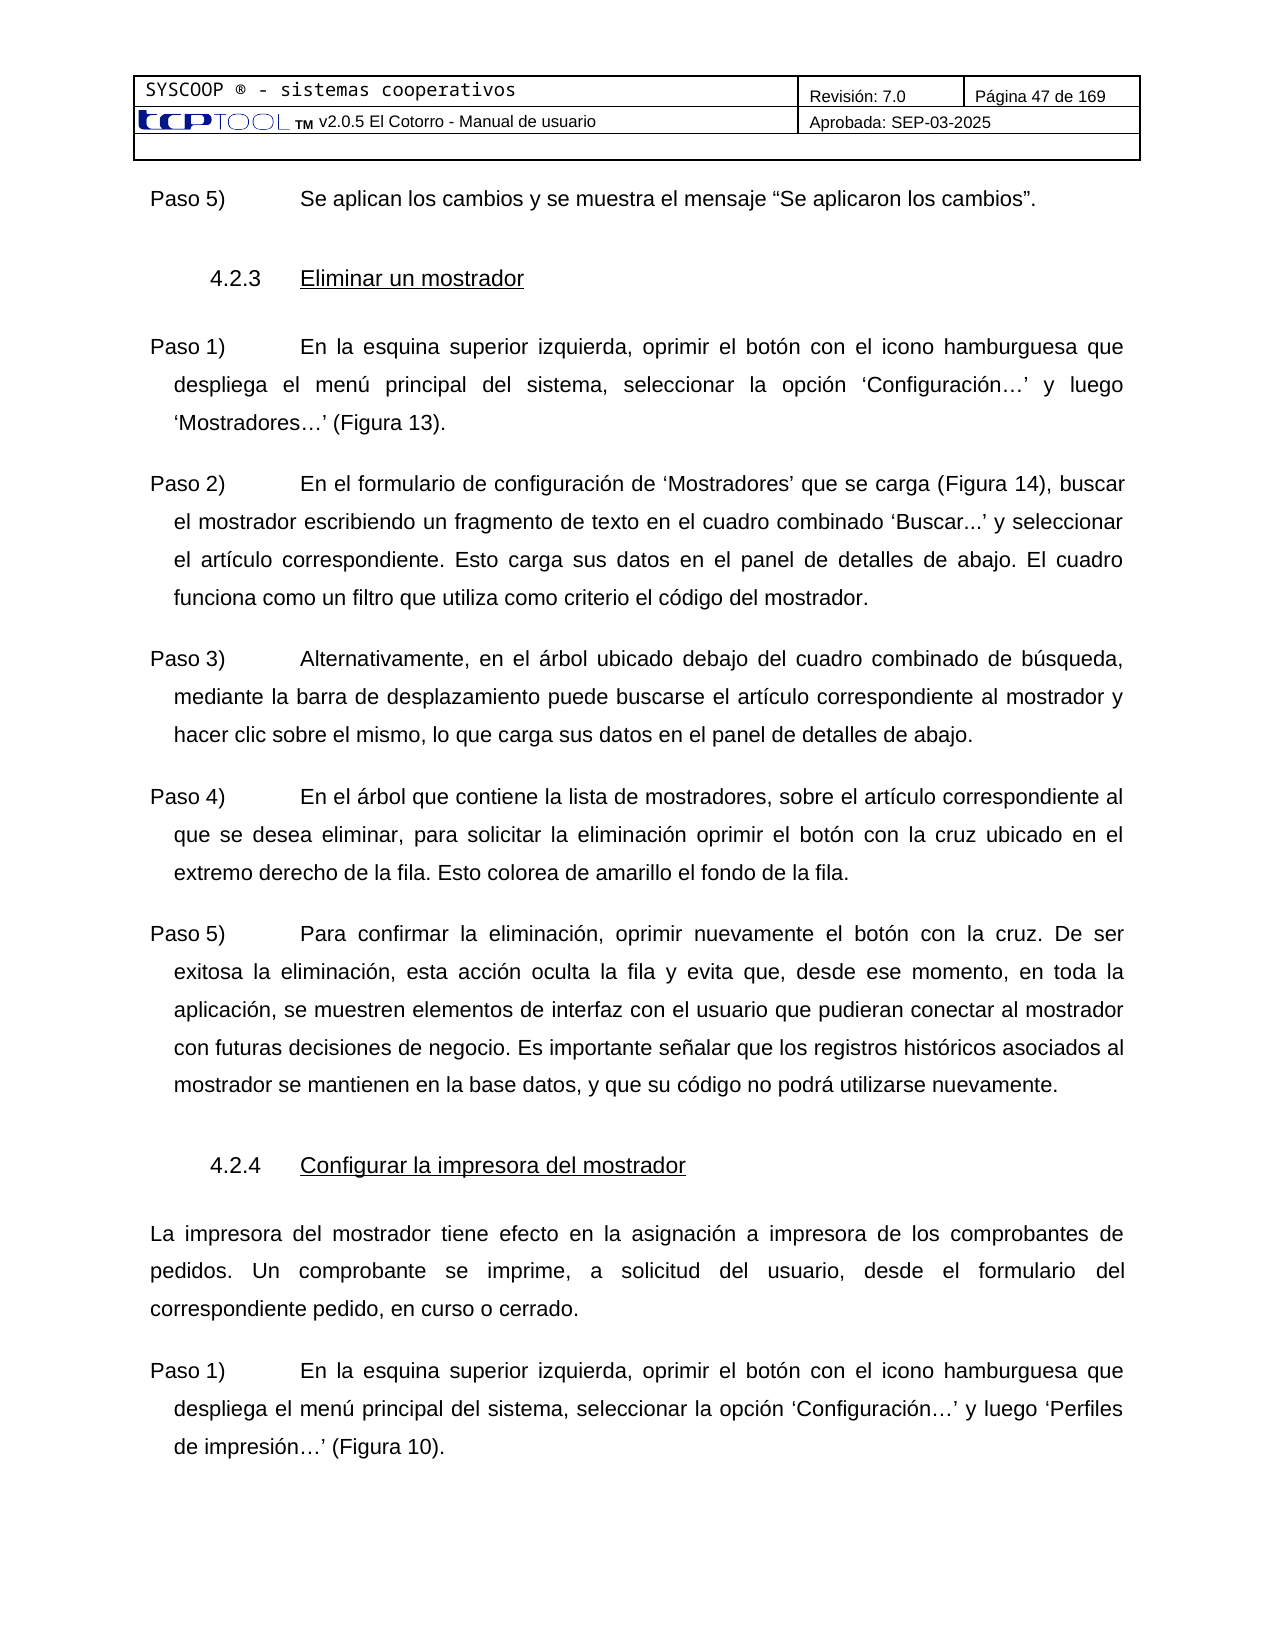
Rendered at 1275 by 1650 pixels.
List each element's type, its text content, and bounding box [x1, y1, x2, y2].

list En el árbol que contiene la lista de mostradores, sobre el artículo correspondiente al que se desea eliminar, para solicitar la eliminación oprimir el botón con la cruz ubicado en el extremo derecho de la fila. Esto colorea de amarillo el fondo de la fila. [150, 784, 1125, 884]
picture [138, 110, 290, 130]
list En el formulario de configuración de ‘Mostradores’ que se carga (Figura 14), buscar el mostrador escribiendo un fragmento de texto en el cuadro combinado ‘Buscar...’ y seleccionar el artículo correspondiente. Esto carga sus datos en el panel de detalles de abajo. El cuadro funciona como un filtro que utiliza como criterio el código del mostrador. [150, 471, 1125, 610]
list Alternativamente, en el árbol ubicado debajo del cuadro combinado de búsqueda, mediante la barra de desplazamiento puede buscarse el artículo correspondiente al mostrador y hacer clic sobre el mismo, lo que carga sus datos en el panel de detalles de abajo. [150, 646, 1125, 747]
list En la esquina superior izquierda, oprimir el botón con el icono hamburguesa que despliega el menú principal del sistema, seleccionar la opción ‘Configuración…’ y luego ‘Mostradores…’ (Figura 13). [150, 334, 1125, 434]
subtitle Eliminar un mostrador [210, 265, 1125, 292]
list Para confirmar la eliminación, oprimir nuevamente el botón con la cruz. De ser exitosa la eliminación, esta acción oculta la fila y evita que, desde ese momento, en toda la aplicación, se muestren elementos de interfaz con el usuario que pudieran conectar al mostrador con futuras decisiones de negocio. Es importante señalar que los registros históricos asociados al mostrador se mantienen en la base datos, y que su código no podrá utilizarse nuevamente. [150, 921, 1125, 1098]
list Se aplican los cambios y se muestra el mensaje “Se aplicaron los cambios”. [150, 186, 1125, 211]
list En la esquina superior izquierda, oprimir el botón con el icono hamburguesa que despliega el menú principal del sistema, seleccionar la opción ‘Configuración…’ y luego ‘Perfiles de impresión…’ (Figura 10). [150, 1358, 1125, 1459]
text La impresora del mostrador tiene efecto en la asignación a impresora de los comprobantes de pedidos. Un comprobante se imprime, a solicitud del usuario, desde el formulario del correspondiente pedido, en curso o cerrado. [150, 1221, 1125, 1321]
subtitle Configurar la impresora del mostrador [210, 1152, 1125, 1178]
